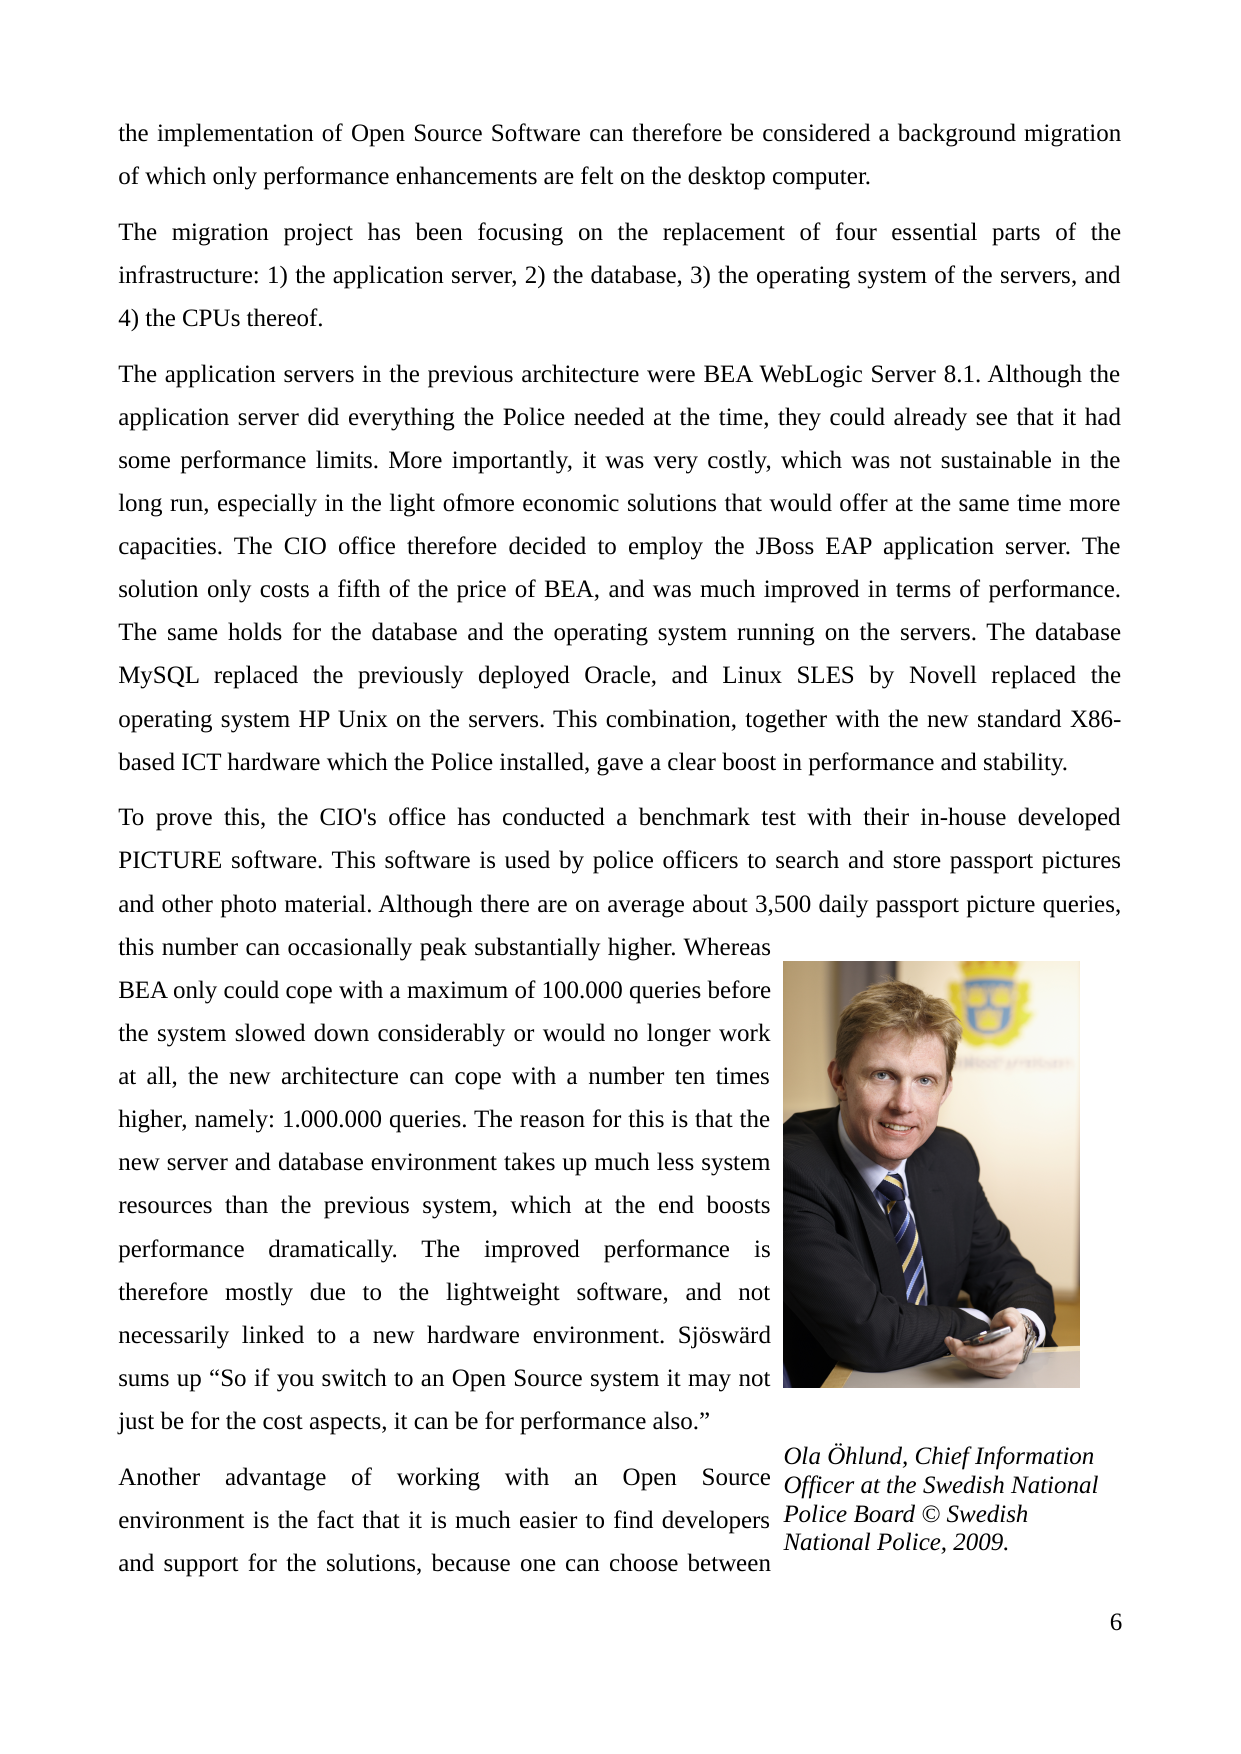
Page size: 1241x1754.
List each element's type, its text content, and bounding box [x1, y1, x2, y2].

text Ola Öhlund, Chief Information Officer at the Swedish National Police Board © Swedish National Police, 2009. [783, 1441, 1111, 1556]
text The application servers in the previous architecture were BEA WebLogic Server 8.1. Although the application server did everything the Police needed at the time, they could already see that it had some performance limits. More importantly, it was very costly, which was not sustainable in the long run, especially in the light ofmore economic solutions that would offer at the same time more capacities. The CIO office therefore decided to employ the JBoss EAP application server. The solution only costs a fifth of the price of BEA, and was much improved in terms of performance. The same holds for the database and the operating system running on the servers. The database MySQL replaced the previously deployed Oracle, and Linux SLES by Novell replaced the operating system HP Unix on the servers. This combination, together with the new standard X86-based ICT hardware which the Police installed, gave a clear boost in performance and stability. [118, 359, 1122, 776]
text the implementation of Open Source Software can therefore be considered a background migration of which only performance enhancements are felt on the desktop computer. [118, 118, 1122, 190]
text To prove this, the CIO's office has conducted a benchmark test with their in-house developed PICTURE software. This software is used by police officers to search and store passport pictures and other photo material. Although there are on average about 3,500 daily passport picture queries, this number can occasionally peak substantially higher. Whereas BEA only could cope with a maximum of 100.000 queries before the system slowed down considerably or would no longer work at all, the new architecture can cope with a number ten times higher, namely: 1.000.000 queries. The reason for this is that the new server and database environment takes up much less system resources than the previous system, which at the end boosts performance dramatically. The improved performance is therefore mostly due to the lightweight software, and not necessarily linked to a new hardware environment. Sjöswärd sums up “So if you switch to an Open Source system it may not just be for the cost aspects, it can be for performance also.” [118, 802, 1122, 1441]
text The migration project has been focusing on the replacement of four essential parts of the infrastructure: 1) the application server, 2) the database, 3) the operating system of the servers, and 4) the CPUs thereof. [118, 217, 1122, 332]
picture [783, 961, 1080, 1388]
text Another advantage of working with an Open Source environment is the fact that it is much easier to find developers and support for the solutions, because one can choose between [118, 1462, 1122, 1577]
